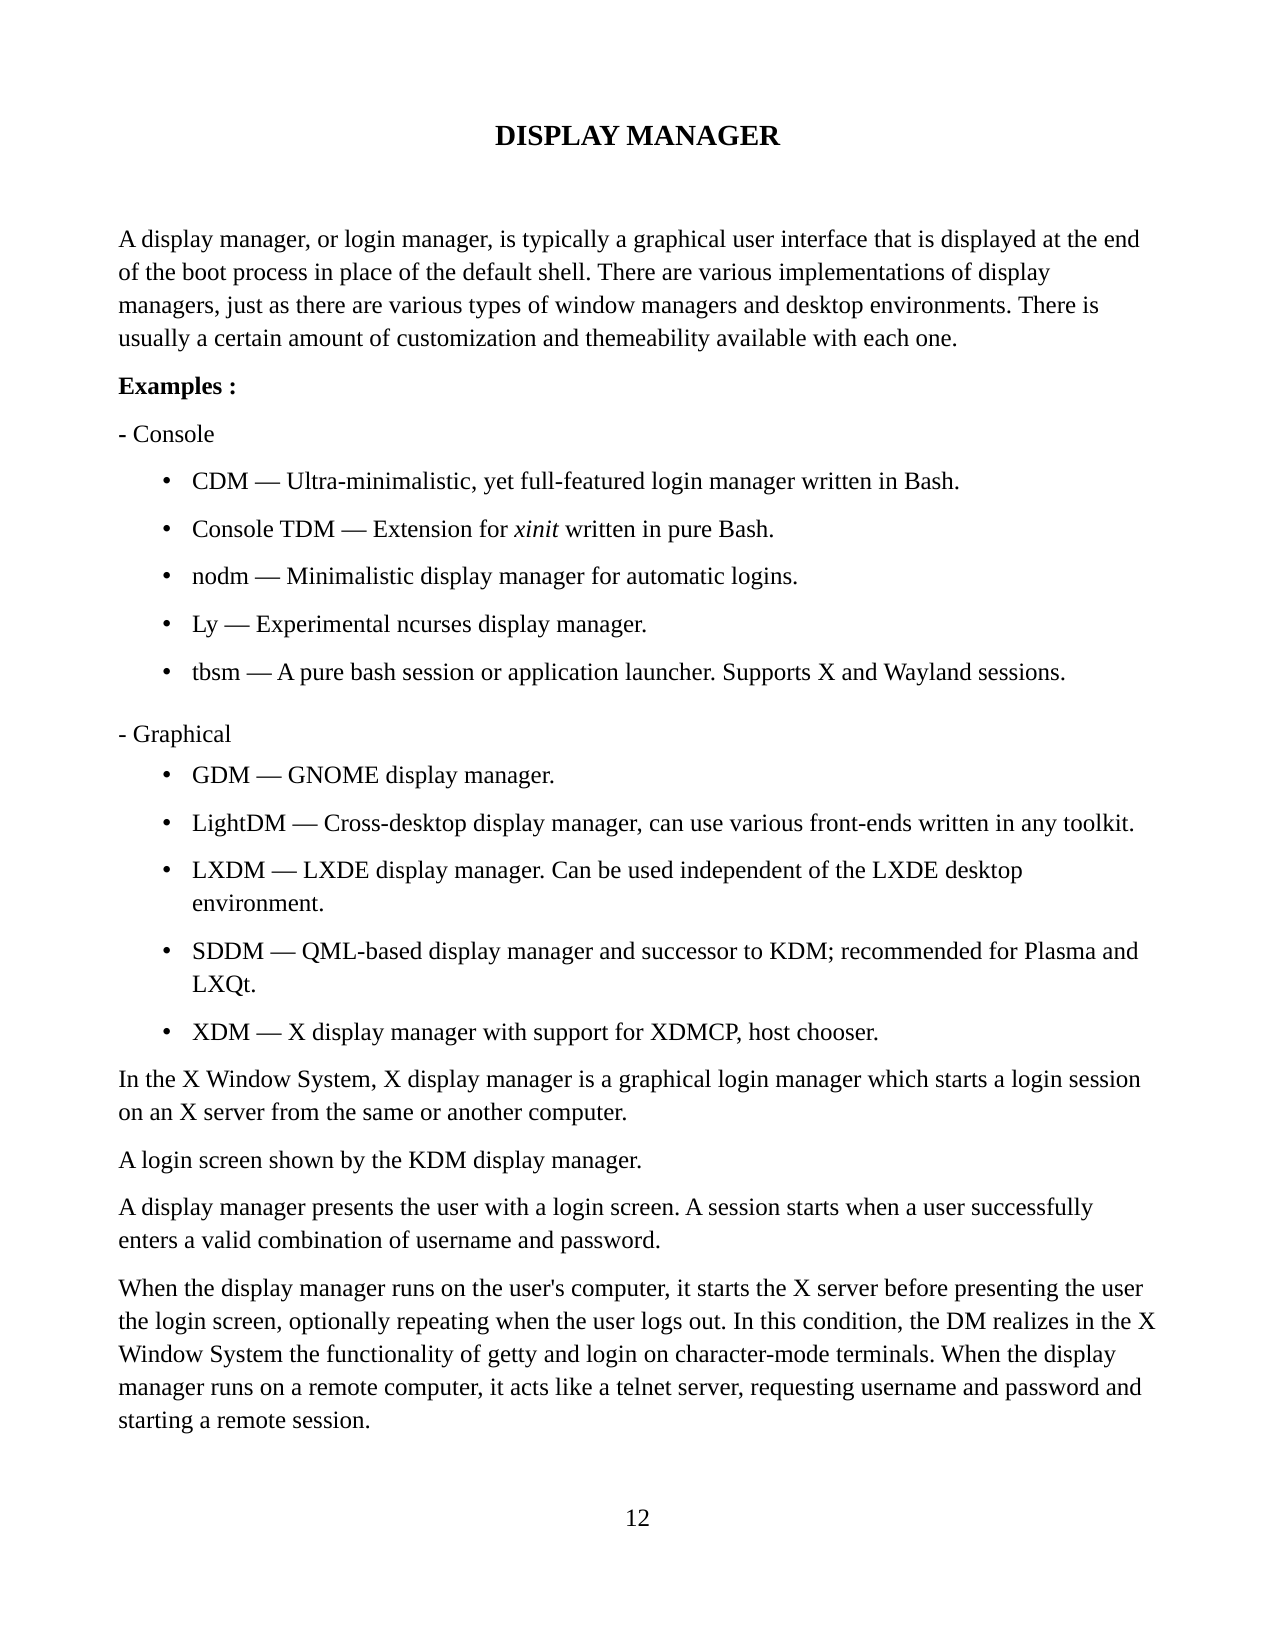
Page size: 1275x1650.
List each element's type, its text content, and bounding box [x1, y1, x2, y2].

list nodm — Minimalistic display manager for automatic logins. [162, 561, 1157, 590]
text DISPLAY MANAGER [118, 118, 1157, 152]
list XDM — X display manager with support for XDMCP, host chooser. [162, 1017, 1157, 1045]
list CDM — Ultra-minimalistic, yet full-featured login manager written in Bash. [162, 466, 1157, 495]
text - Console [118, 419, 1157, 447]
list LXDM — LXDE display manager. Can be used independent of the LXDE desktop environment. [162, 855, 1157, 917]
text A display manager presents the user with a login screen. A session starts when a user successfully enters a valid combination of username and password. [118, 1192, 1157, 1254]
text A display manager, or login manager, is typically a graphical user interface that is displayed at the end of the boot process in place of the default shell. There are various implementations of display managers, just as there are various types of window managers and desktop environments. There is usually a certain amount of customization and themeability available with each one. [118, 224, 1157, 352]
list SDDM — QML-based display manager and successor to KDM; recommended for Plasma and LXQt. [162, 936, 1157, 998]
text In the X Window System, X display manager is a graphical login manager which starts a login session on an X server from the same or another computer. [118, 1064, 1157, 1126]
text When the display manager runs on the user's computer, it starts the X server before presenting the user the login screen, optionally repeating when the user logs out. In this condition, the DM realizes in the X Window System the functionality of getty and login on character-mode terminals. When the display manager runs on a remote computer, it acts like a telnet server, requesting username and password and starting a remote session. [118, 1273, 1157, 1434]
text A login screen shown by the KDM display manager. [118, 1145, 1157, 1173]
list Ly — Experimental ncurses display manager. [162, 609, 1157, 638]
list tbsm — A pure bash session or application launcher. Supports X and Wayland sessions. [162, 657, 1157, 685]
list LightDM — Cross-desktop display manager, can use various front-ends written in any toolkit. [162, 808, 1157, 836]
list Console TDM — Extension for xinit written in pure Bash. [162, 514, 1157, 543]
list GDM — GNOME display manager. [162, 760, 1157, 789]
text Examples : [118, 371, 1157, 400]
subtitle - Graphical [118, 719, 1157, 748]
